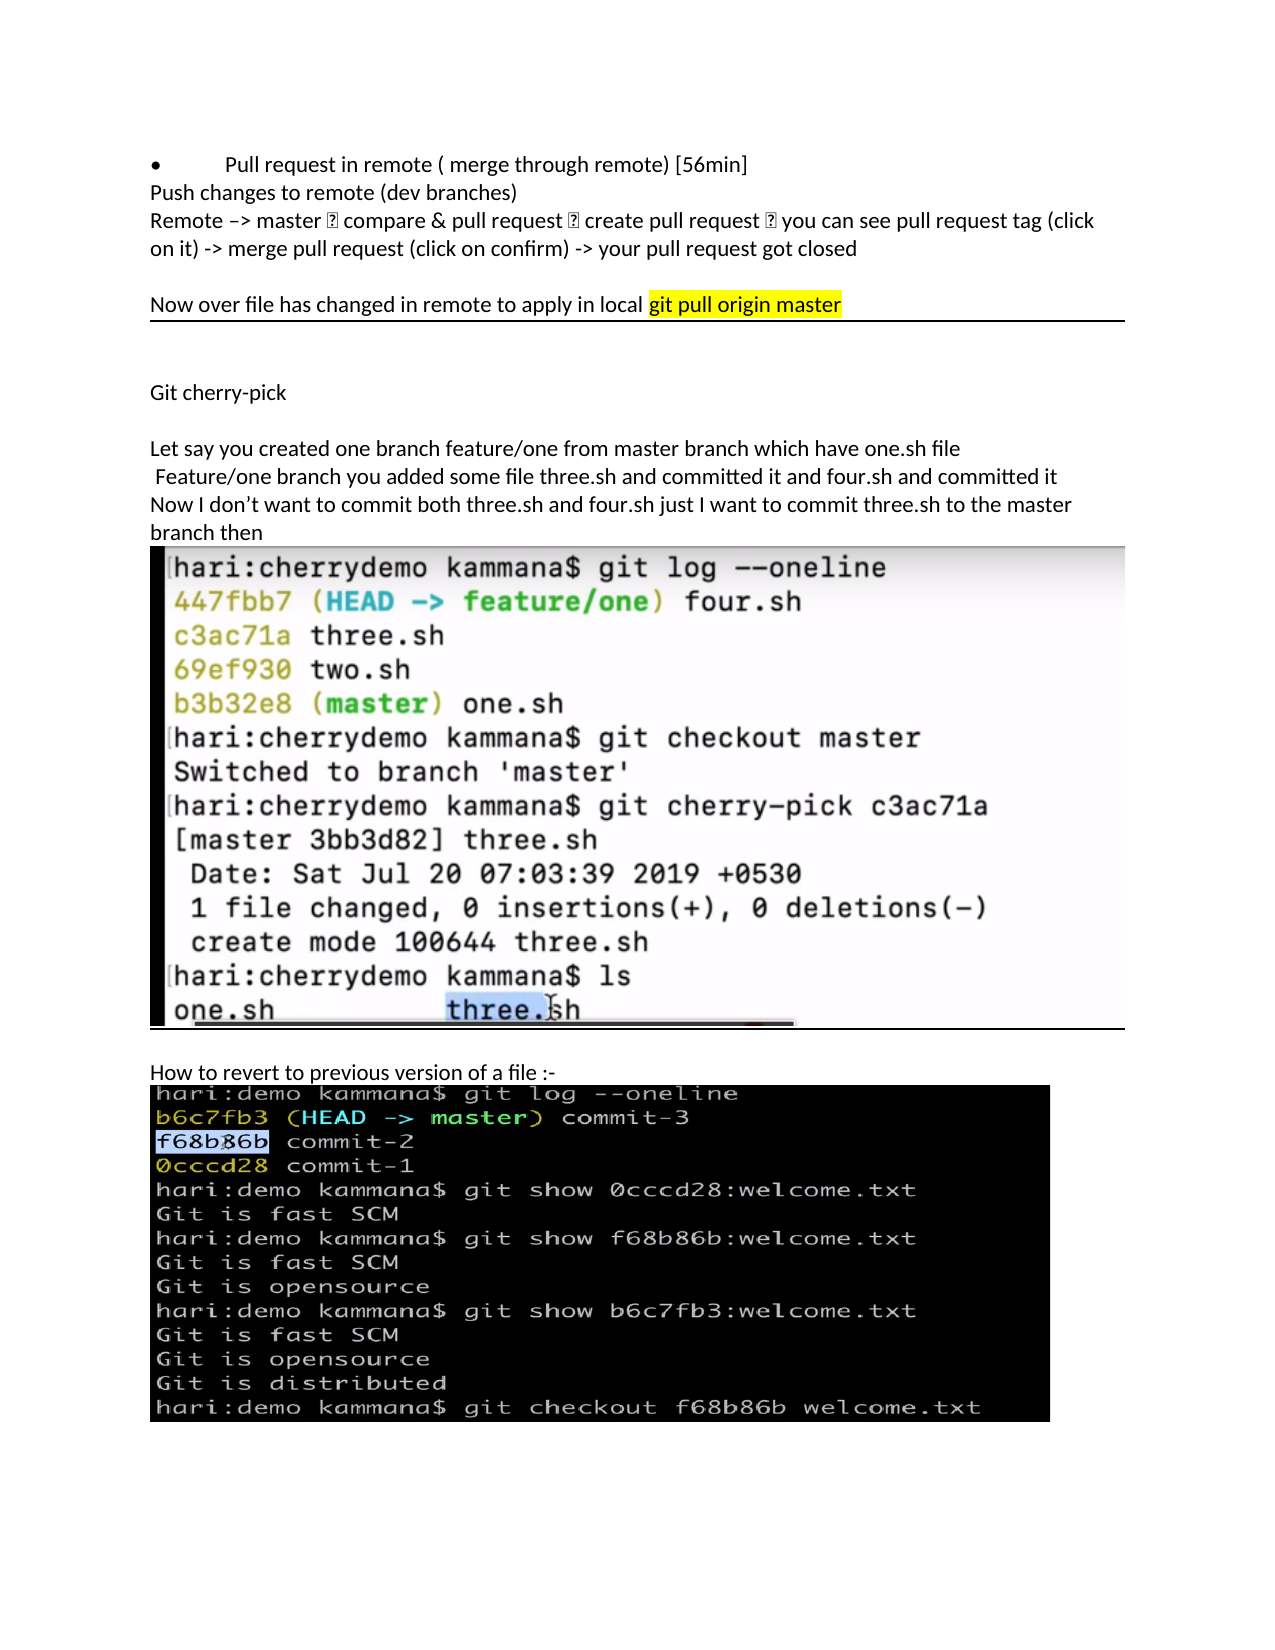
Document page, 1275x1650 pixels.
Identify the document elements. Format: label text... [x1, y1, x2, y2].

text Git cherry-pick [150, 378, 1125, 406]
text Now over file has changed in remote to apply in local git pull origin master [150, 290, 1125, 320]
text Feature/one branch you added some file three.sh and committed it and four.sh and committed it [150, 462, 1125, 490]
text Let say you created one branch feature/one from master branch which have one.sh file [150, 434, 1125, 462]
text Remote –> master  compare & pull request  create pull request  you can see pull request tag (click on it) -> merge pull request (click on confirm) -> your pull request got closed [150, 206, 1125, 262]
text Now I don’t want to commit both three.sh and four.sh just I want to commit three.sh to the master branch then [150, 490, 1125, 546]
text How to revert to previous version of a file :- [150, 1058, 1125, 1086]
text • Pull request in remote ( merge through remote) [56min] [150, 150, 1125, 178]
text Push changes to remote (dev branches) [150, 178, 1125, 206]
